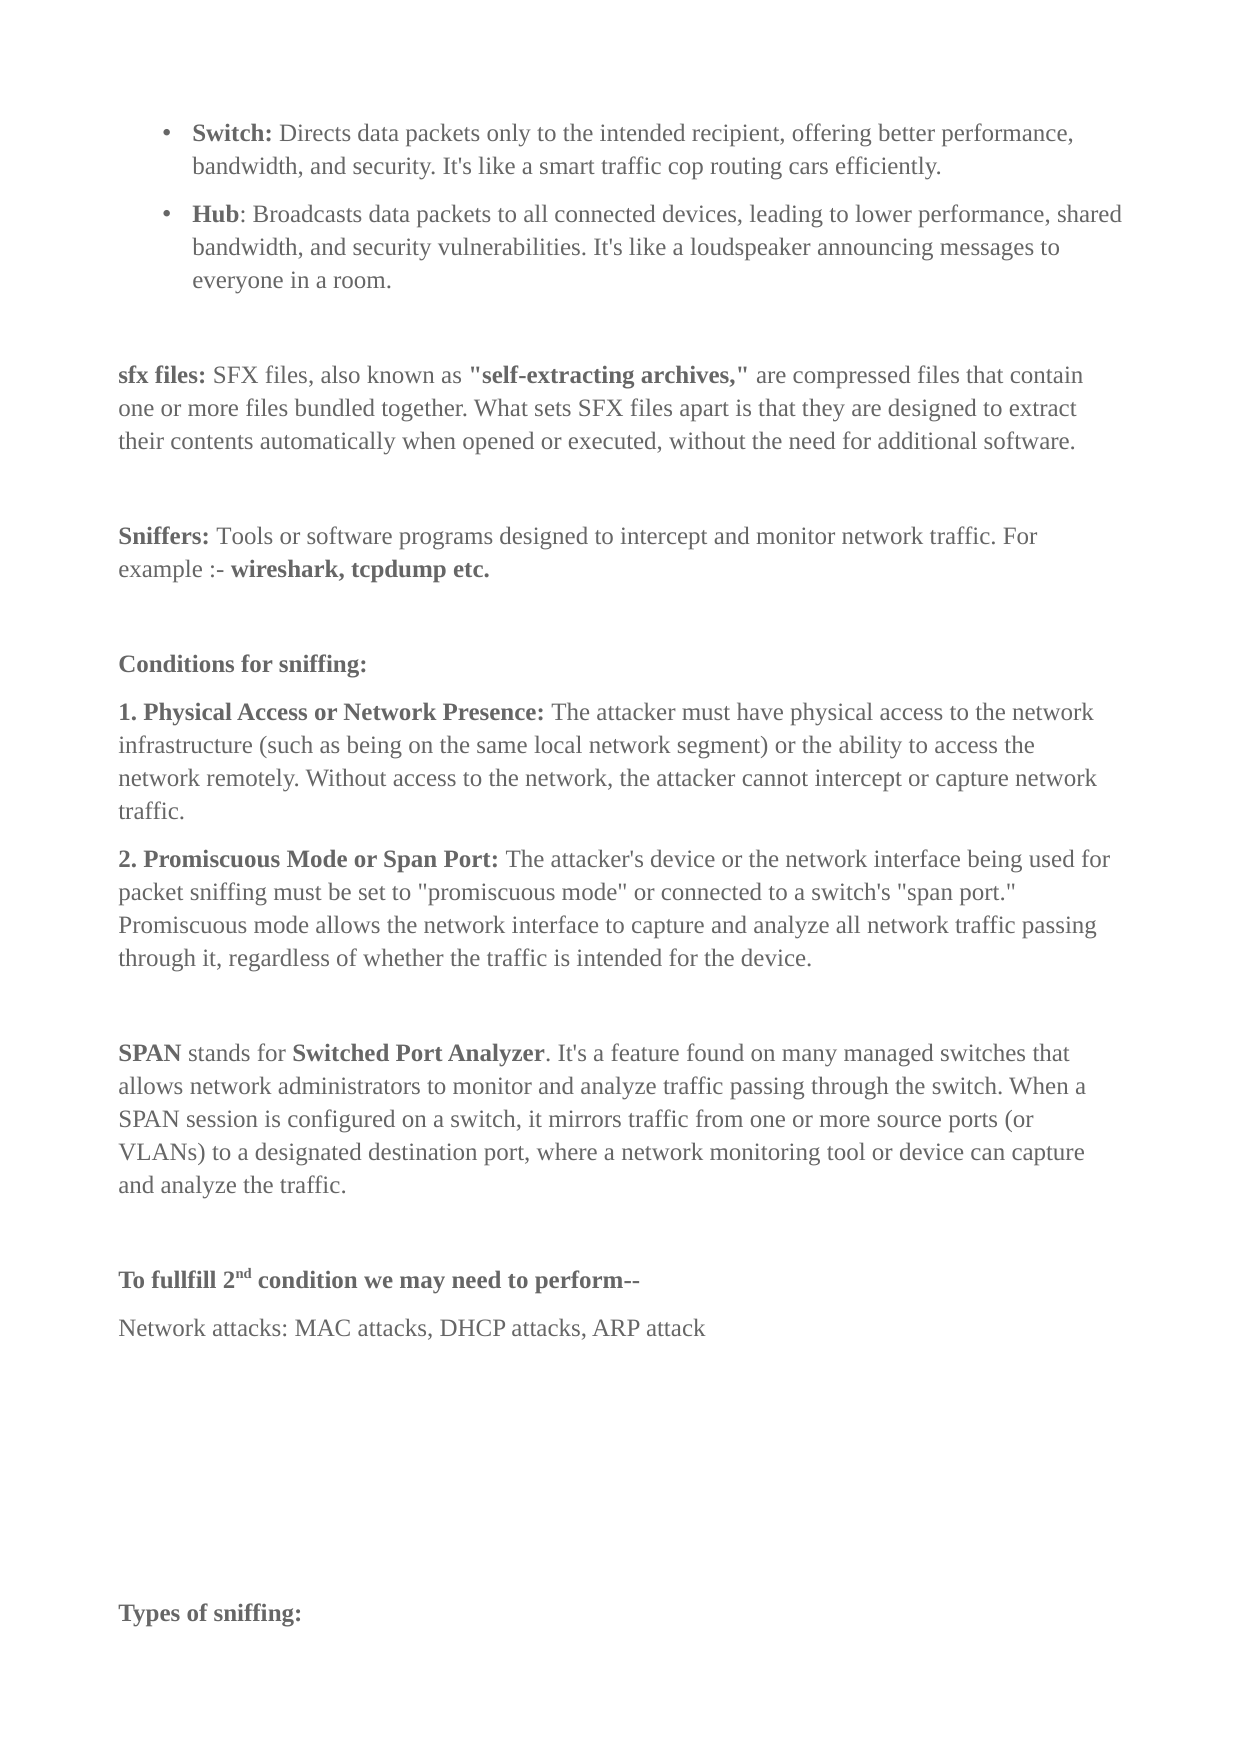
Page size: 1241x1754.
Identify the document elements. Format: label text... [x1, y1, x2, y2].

text Types of sniffing: [118, 1598, 1122, 1627]
text 2. Promiscuous Mode or Span Port: The attacker's device or the network interface being used for packet sniffing must be set to "promiscuous mode" or connected to a switch's "span port." Promiscuous mode allows the network interface to capture and analyze all network traffic passing through it, regardless of whether the traffic is intended for the device. [118, 844, 1122, 972]
text 1. Physical Access or Network Presence: The attacker must have physical access to the network infrastructure (such as being on the same local network segment) or the ability to access the network remotely. Without access to the network, the attacker cannot intercept or capture network traffic. [118, 697, 1122, 825]
text Conditions for sniffing: [118, 649, 1122, 678]
text sfx files: SFX files, also known as "self-extracting archives," are compressed files that contain one or more files bundled together. What sets SFX files apart is that they are designed to extract their contents automatically when opened or executed, without the need for additional software. [118, 360, 1122, 455]
list Switch: Directs data packets only to the intended recipient, offering better performance, bandwidth, and security. It's like a smart traffic cop routing cars efficiently. [162, 118, 1122, 180]
text Sniffers: Tools or software programs designed to intercept and monitor network traffic. For example :- wireshark, tcpdump etc. [118, 521, 1122, 583]
text To fullfill 2nd condition we may need to perform-- [118, 1265, 1122, 1294]
text SPAN stands for Switched Port Analyzer. It's a feature found on many managed switches that allows network administrators to monitor and analyze traffic passing through the switch. When a SPAN session is configured on a switch, it mirrors traffic from one or more source ports (or VLANs) to a designated destination port, where a network monitoring tool or device can capture and analyze the traffic. [118, 1038, 1122, 1199]
text Network attacks: MAC attacks, DHCP attacks, ARP attack [118, 1313, 1122, 1342]
list Hub: Broadcasts data packets to all connected devices, leading to lower performance, shared bandwidth, and security vulnerabilities. It's like a loudspeaker announcing messages to everyone in a room. [162, 199, 1122, 293]
